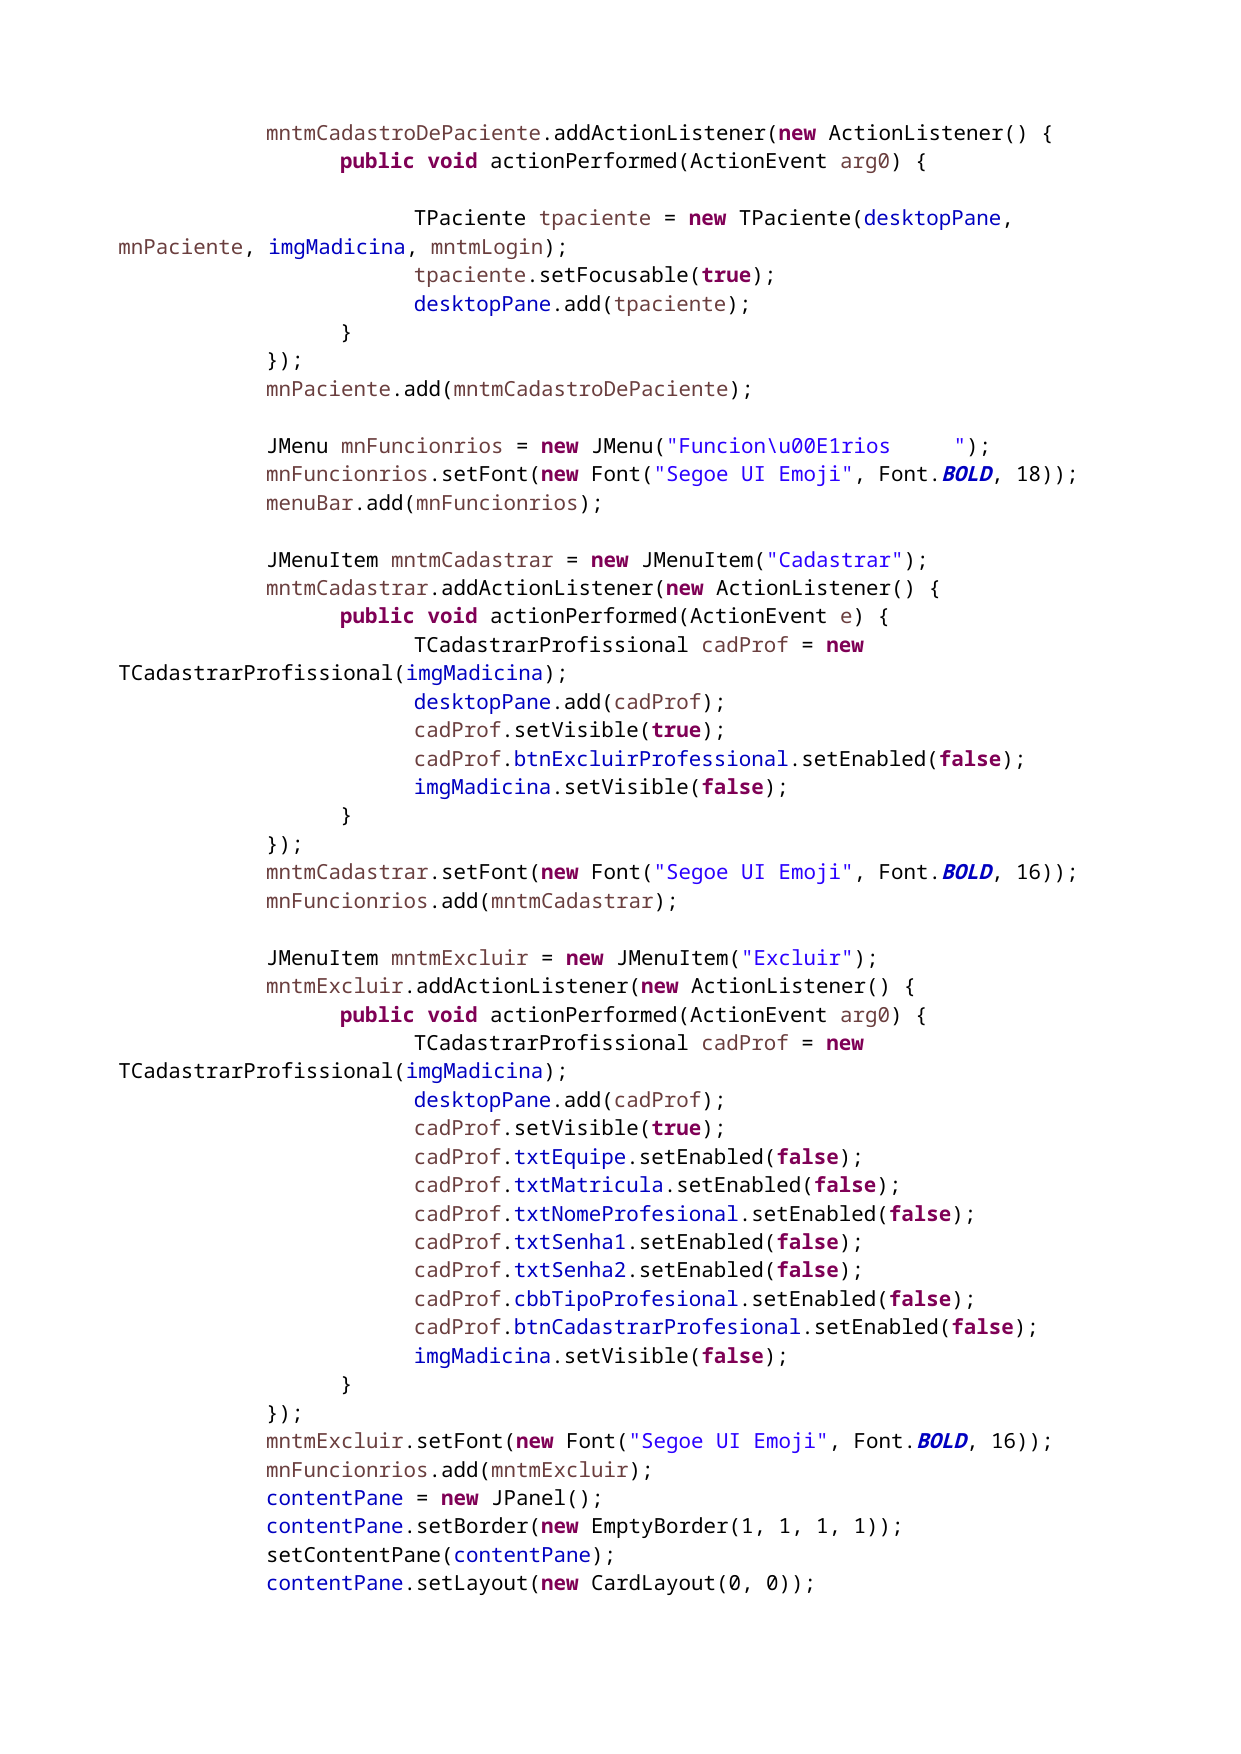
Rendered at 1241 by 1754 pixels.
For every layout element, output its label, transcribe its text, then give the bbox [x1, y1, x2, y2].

text } [118, 801, 1122, 829]
text mnFuncionrios.setFont(new Font("Segoe UI Emoji", Font.BOLD, 18)); [118, 459, 1122, 488]
text menuBar.add(mnFuncionrios); [118, 488, 1122, 516]
text mnFuncionrios.add(mntmCadastrar); [118, 886, 1122, 914]
text cadProf.btnExcluirProfessional.setEnabled(false); [118, 744, 1122, 772]
text cadProf.btnCadastrarProfesional.setEnabled(false); [118, 1312, 1122, 1341]
text mntmExcluir.addActionListener(new ActionListener() { [118, 971, 1122, 1000]
text desktopPane.add(cadProf); [118, 687, 1122, 715]
text cadProf.txtSenha1.setEnabled(false); [118, 1227, 1122, 1256]
text }); [118, 1398, 1122, 1426]
text TPaciente tpaciente = new TPaciente(desktopPane, mnPaciente, imgMadicina, mntmLogin); [118, 203, 1122, 260]
text JMenuItem mntmExcluir = new JMenuItem("Excluir"); [118, 943, 1122, 971]
text TCadastrarProfissional cadProf = new TCadastrarProfissional(imgMadicina); [118, 630, 1122, 687]
text mntmExcluir.setFont(new Font("Segoe UI Emoji", Font.BOLD, 16)); [118, 1426, 1122, 1455]
text contentPane.setBorder(new EmptyBorder(1, 1, 1, 1)); [118, 1512, 1122, 1540]
text public void actionPerformed(ActionEvent e) { [118, 602, 1122, 630]
text mntmCadastrar.setFont(new Font("Segoe UI Emoji", Font.BOLD, 16)); [118, 857, 1122, 886]
text cadProf.setVisible(true); [118, 715, 1122, 744]
text cadProf.setVisible(true); [118, 1113, 1122, 1142]
text } [118, 317, 1122, 346]
text imgMadicina.setVisible(false); [118, 1341, 1122, 1369]
text contentPane.setLayout(new CardLayout(0, 0)); [118, 1568, 1122, 1597]
text mnPaciente.add(mntmCadastroDePaciente); [118, 374, 1122, 402]
text cadProf.cbbTipoProfesional.setEnabled(false); [118, 1284, 1122, 1312]
text } [118, 1369, 1122, 1398]
text JMenu mnFuncionrios = new JMenu("Funcion\u00E1rios "); [118, 431, 1122, 459]
text cadProf.txtSenha2.setEnabled(false); [118, 1256, 1122, 1284]
text tpaciente.setFocusable(true); [118, 260, 1122, 289]
text TCadastrarProfissional cadProf = new TCadastrarProfissional(imgMadicina); [118, 1028, 1122, 1085]
text desktopPane.add(cadProf); [118, 1085, 1122, 1113]
text cadProf.txtEquipe.setEnabled(false); [118, 1142, 1122, 1170]
text public void actionPerformed(ActionEvent arg0) { [118, 147, 1122, 175]
text mntmCadastroDePaciente.addActionListener(new ActionListener() { [118, 118, 1122, 147]
text cadProf.txtMatricula.setEnabled(false); [118, 1170, 1122, 1199]
text JMenuItem mntmCadastrar = new JMenuItem("Cadastrar"); [118, 545, 1122, 573]
text desktopPane.add(tpaciente); [118, 289, 1122, 317]
text contentPane = new JPanel(); [118, 1483, 1122, 1512]
text }); [118, 829, 1122, 857]
text }); [118, 346, 1122, 374]
text public void actionPerformed(ActionEvent arg0) { [118, 1000, 1122, 1028]
text cadProf.txtNomeProfesional.setEnabled(false); [118, 1199, 1122, 1227]
text setContentPane(contentPane); [118, 1540, 1122, 1568]
text mntmCadastrar.addActionListener(new ActionListener() { [118, 573, 1122, 602]
text imgMadicina.setVisible(false); [118, 772, 1122, 801]
text mnFuncionrios.add(mntmExcluir); [118, 1455, 1122, 1483]
